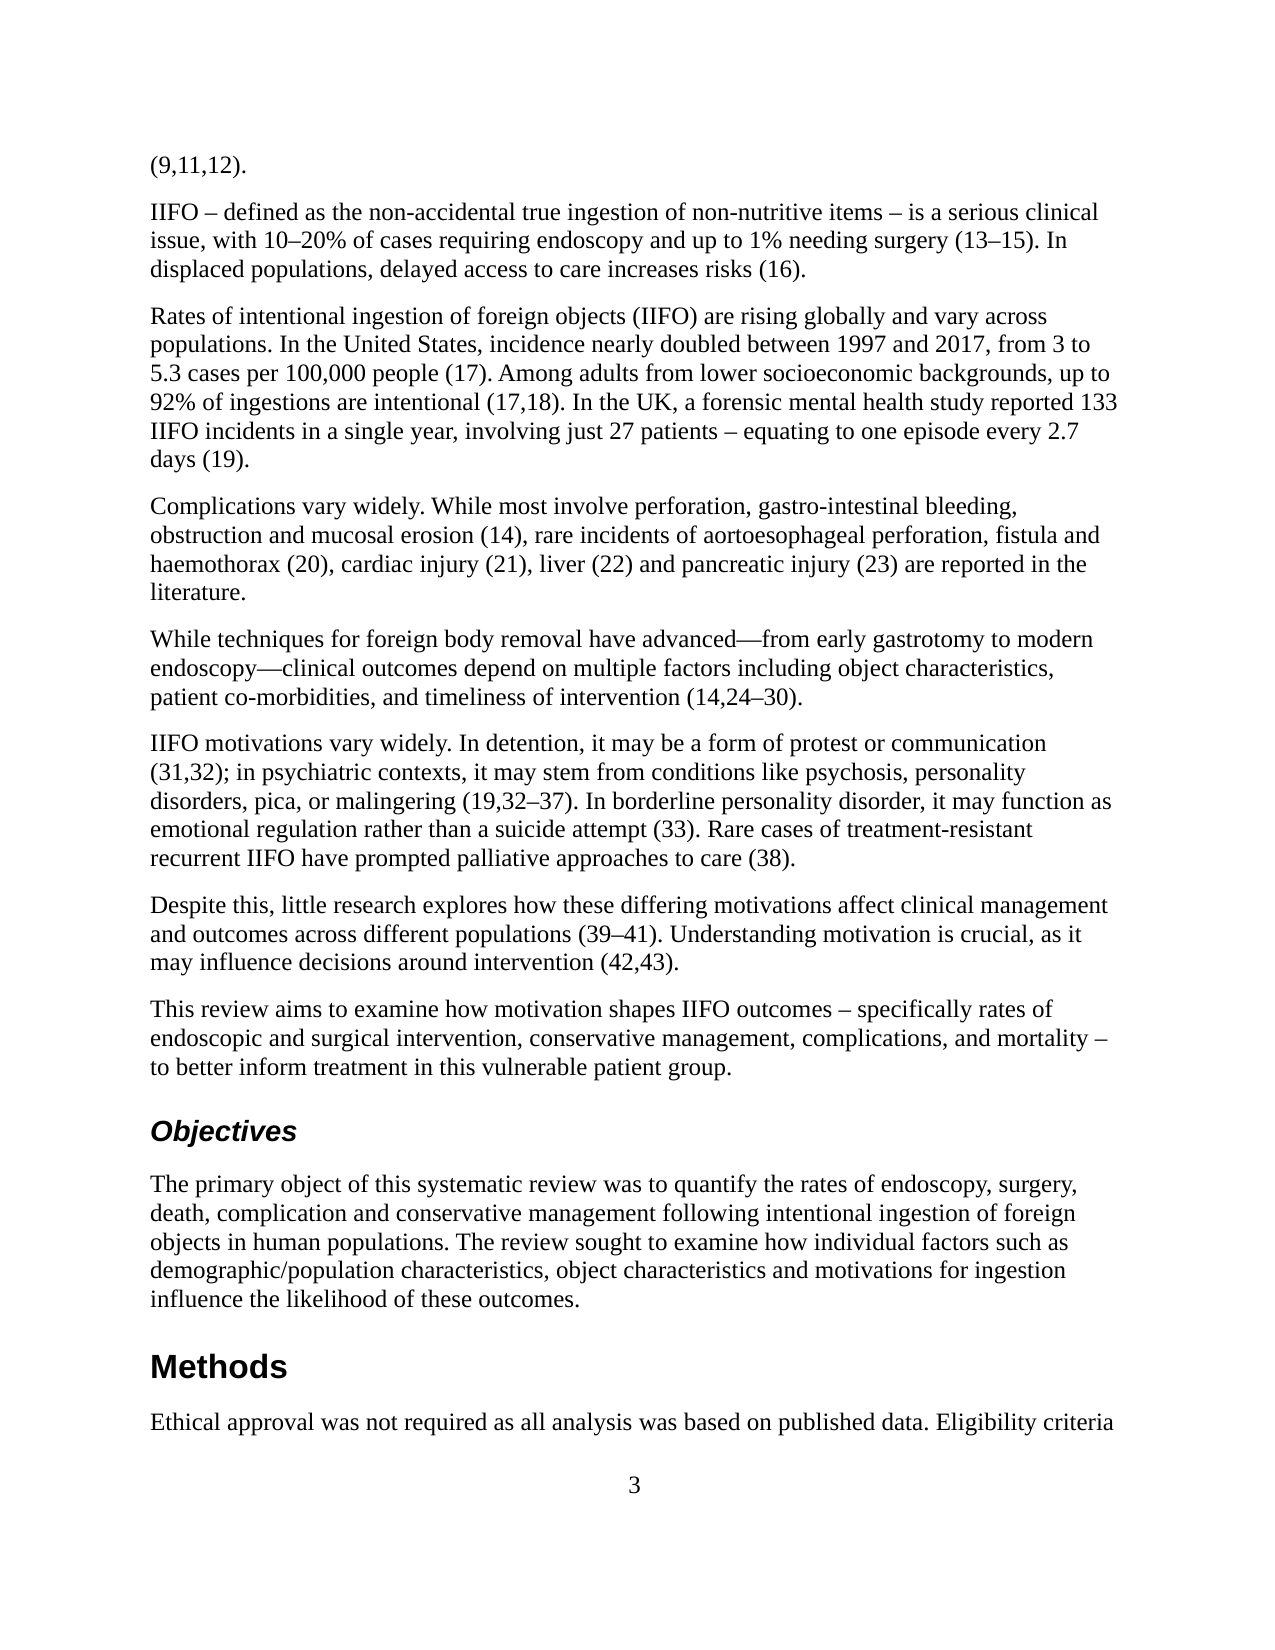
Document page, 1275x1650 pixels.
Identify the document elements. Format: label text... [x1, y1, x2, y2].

text Rates of intentional ingestion of foreign objects (IIFO) are rising globally and vary across populations. In the United States, incidence nearly doubled between 1997 and 2017, from 3 to 5.3 cases per 100,000 people (17). Among adults from lower socioeconomic backgrounds, up to 92% of ingestions are intentional (17,18). In the UK, a forensic mental health study reported 133 IIFO incidents in a single year, involving just 27 patients – equating to one episode every 2.7 days (19). [150, 301, 1125, 473]
text This review aims to examine how motivation shapes IIFO outcomes – specifically rates of endoscopic and surgical intervention, conservative management, complications, and mortality – to better inform treatment in this vulnerable patient group. [150, 994, 1125, 1080]
text The primary object of this systematic review was to quantify the rates of endoscopy, surgery, death, complication and conservative management following intentional ingestion of foreign objects in human populations. The review sought to examine how individual factors such as demographic/population characteristics, object characteristics and motivations for ingestion influence the likelihood of these outcomes. [150, 1169, 1125, 1313]
text Ethical approval was not required as all analysis was based on published data. Eligibility criteria [150, 1407, 1125, 1436]
subtitle Methods [150, 1347, 1125, 1386]
text Complications vary widely. While most involve perforation, gastro-intestinal bleeding, obstruction and mucosal erosion (14), rare incidents of aortoesophageal perforation, fistula and haemothorax (20), cardiac injury (21), liver (22) and pancreatic injury (23) are reported in the literature. [150, 491, 1125, 606]
text IIFO motivations vary widely. In detention, it may be a form of protest or communication (31,32); in psychiatric contexts, it may stem from conditions like psychosis, personality disorders, pica, or malingering (19,32–37). In borderline personality disorder, it may function as emotional regulation rather than a suicide attempt (33). Rare cases of treatment-resistant recurrent IIFO have prompted palliative approaches to care (38). [150, 728, 1125, 872]
subtitle Objectives [150, 1114, 1125, 1148]
text IIFO – defined as the non-accidental true ingestion of non-nutritive items – is a serious clinical issue, with 10–20% of cases requiring endoscopy and up to 1% needing surgery (13–15). In displaced populations, delayed access to care increases risks (16). [150, 197, 1125, 283]
text Despite this, little research explores how these differing motivations affect clinical management and outcomes across different populations (39–41). Understanding motivation is crucial, as it may influence decisions around intervention (42,43). [150, 890, 1125, 976]
text (9,11,12). [150, 150, 1125, 179]
text While techniques for foreign body removal have advanced—from early gastrotomy to modern endoscopy—clinical outcomes depend on multiple factors including object characteristics, patient co-morbidities, and timeliness of intervention (14,24–30). [150, 624, 1125, 710]
